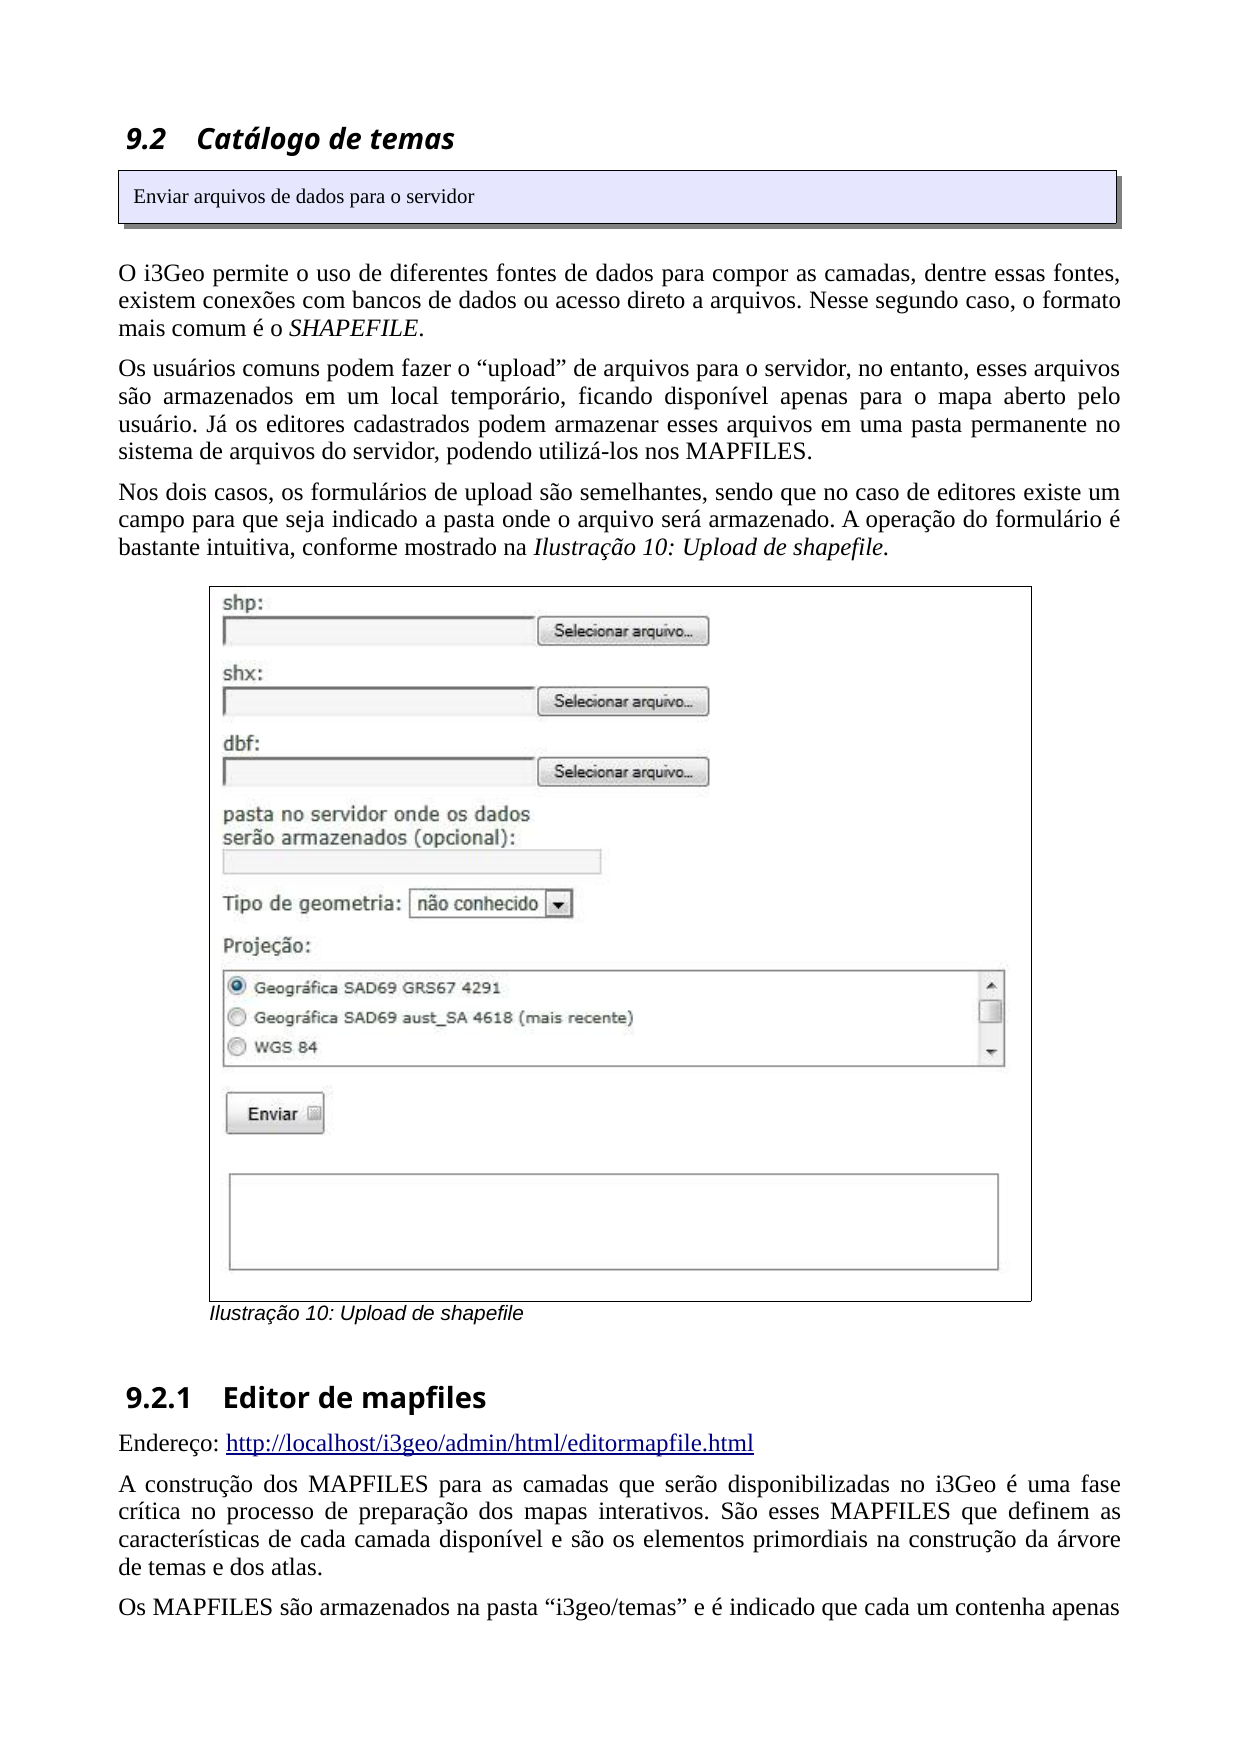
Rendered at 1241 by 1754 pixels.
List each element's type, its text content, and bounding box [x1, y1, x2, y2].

text O i3Geo permite o uso de diferentes fontes de dados para compor as camadas, dentre essas fontes, existem conexões com bancos de dados ou acesso direto a arquivos. Nesse segundo caso, o formato mais comum é o SHAPEFILE. [118, 259, 1122, 342]
text Os MAPFILES são armazenados na pasta “i3geo/temas” e é indicado que cada um contenha apenas [118, 1593, 1122, 1621]
text Endereço: http://localhost/i3geo/admin/html/editormapfile.html [118, 1429, 1122, 1457]
text Ilustração 10: Upload de shapefile [209, 1302, 1031, 1324]
text Os usuários comuns podem fazer o “upload” de arquivos para o servidor, no entanto, esses arquivos são armazenados em um local temporário, ficando disponível apenas para o mapa aberto pelo usuário. Já os editores cadastrados podem armazenar esses arquivos em uma pasta permanente no sistema de arquivos do servidor, podendo utilizá-los nos MAPFILES. [118, 354, 1122, 465]
subtitle Catálogo de temas [118, 118, 1122, 158]
subtitle Editor de mapfiles [118, 1377, 1122, 1417]
picture [210, 587, 1031, 1301]
text Nos dois casos, os formulários de upload são semelhantes, sendo que no caso de editores existe um campo para que seja indicado a pasta onde o arquivo será armazenado. A operação do formulário é bastante intuitiva, conforme mostrado na Ilustração 10: Upload de shapefile. [118, 478, 1122, 561]
text A construção dos MAPFILES para as camadas que serão disponibilizadas no i3Geo é uma fase crítica no processo de preparação dos mapas interativos. São esses MAPFILES que definem as características de cada camada disponível e são os elementos primordiais na construção da árvore de temas e dos atlas. [118, 1470, 1122, 1581]
